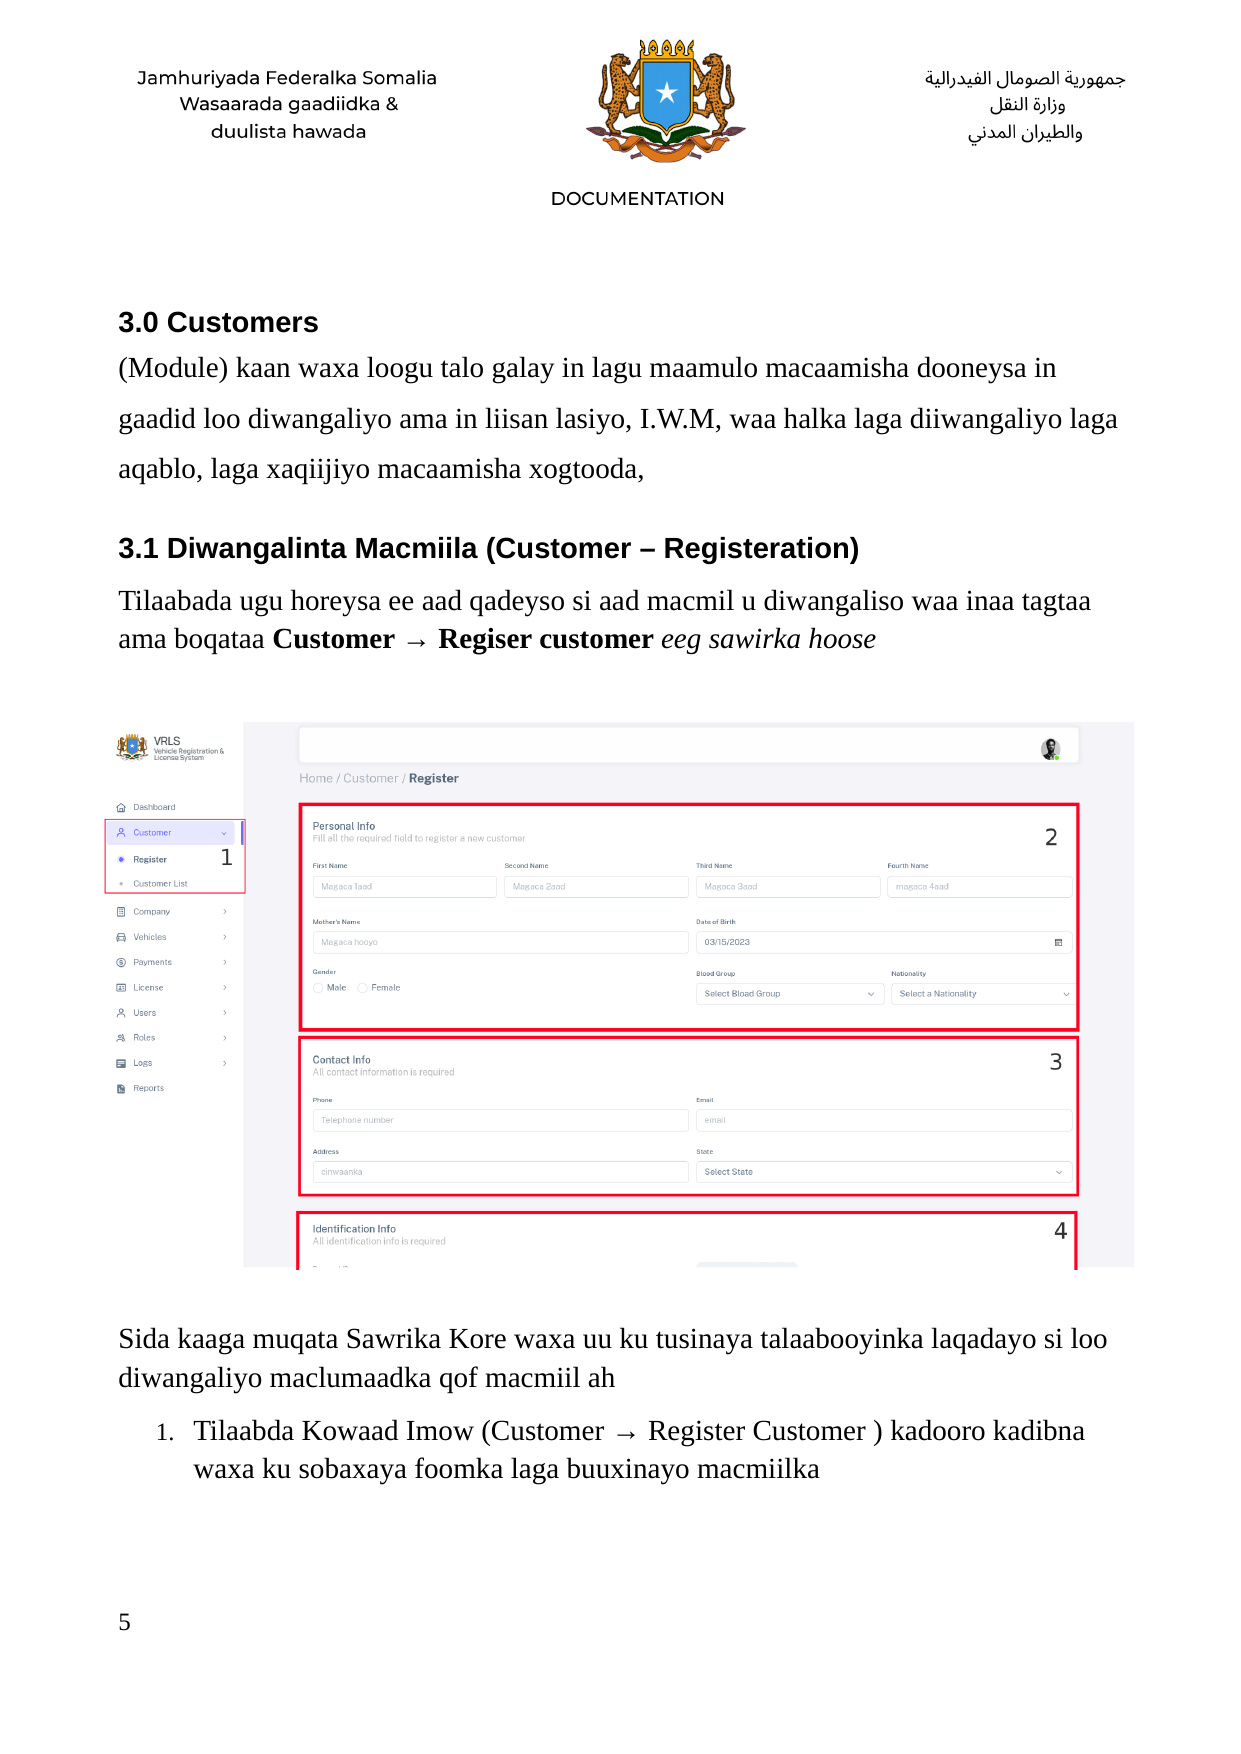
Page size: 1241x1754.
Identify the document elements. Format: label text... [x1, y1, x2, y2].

subtitle 3.1 Diwangalinta Macmiila (Customer – Registeration) [118, 531, 1122, 564]
text (Module) kaan waxa loogu talo galay in lagu maamulo macaamisha dooneysa in gaadid loo diwangaliyo ama in liisan lasiyo, I.W.M, waa halka laga diiwangaliyo laga aqablo, laga xaqiijiyo macaamisha xogtooda, [118, 351, 1122, 485]
picture [100, 722, 1140, 1270]
picture [118, 19, 1157, 228]
subtitle 3.0 Customers [118, 304, 1122, 338]
text Sida kaaga muqata Sawrika Kore waxa uu ku tusinaya talaabooyinka laqadayo si loo diwangaliyo maclumaadka qof macmiil ah [118, 1321, 1122, 1393]
list Tilaabda Kowaad Imow (Customer → Register Customer ) kadooro kadibna waxa ku sobaxaya foomka laga buuxinayo macmiilka [156, 1413, 1122, 1485]
text Tilaabada ugu horeysa ee aad qadeyso si aad macmil u diwangaliso waa inaa tagtaa ama boqataa Customer → Regiser customer eeg sawirka hoose [118, 583, 1122, 655]
